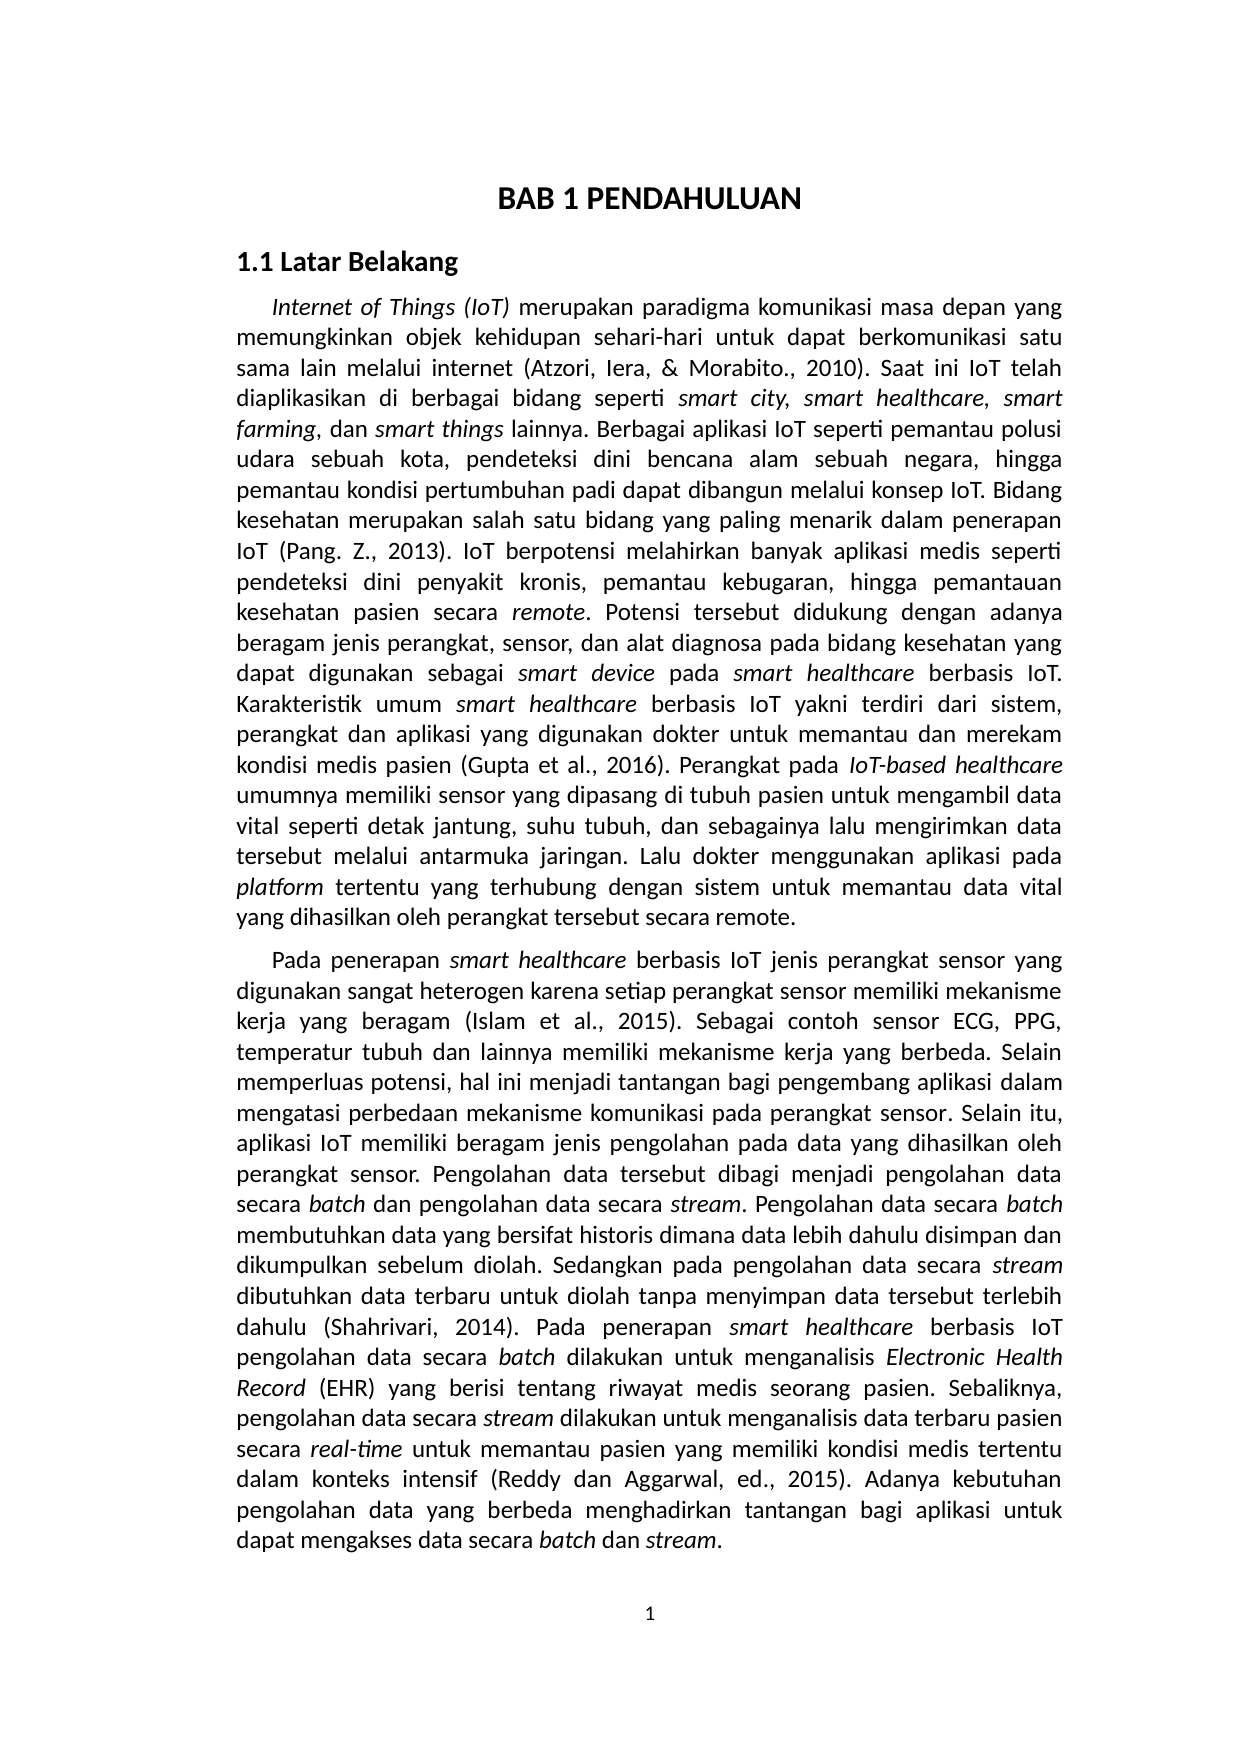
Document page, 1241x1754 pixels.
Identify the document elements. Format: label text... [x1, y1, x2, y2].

subtitle PENDAHULUAN [236, 177, 1063, 218]
subtitle Latar Belakang [236, 243, 1063, 278]
text Internet of Things (IoT) merupakan paradigma komunikasi masa depan yang memungkinkan objek kehidupan sehari-hari untuk dapat berkomunikasi satu sama lain melalui internet (Atzori, Iera, & Morabito., 2010). Saat ini IoT telah diaplikasikan di berbagai bidang seperti smart city, smart healthcare, smart farming, dan smart things lainnya. Berbagai aplikasi IoT seperti pemantau polusi udara sebuah kota, pendeteksi dini bencana alam sebuah negara, hingga pemantau kondisi pertumbuhan padi dapat dibangun melalui konsep IoT. Bidang kesehatan merupakan salah satu bidang yang paling menarik dalam penerapan IoT (Pang. Z., 2013). IoT berpotensi melahirkan banyak aplikasi medis seperti pendeteksi dini penyakit kronis, pemantau kebugaran, hingga pemantauan kesehatan pasien secara remote. Potensi tersebut didukung dengan adanya beragam jenis perangkat, sensor, dan alat diagnosa pada bidang kesehatan yang dapat digunakan sebagai smart device pada smart healthcare berbasis IoT. Karakteristik umum smart healthcare berbasis IoT yakni terdiri dari sistem, perangkat dan aplikasi yang digunakan dokter untuk memantau dan merekam kondisi medis pasien (Gupta et al., 2016). Perangkat pada IoT-based healthcare umumnya memiliki sensor yang dipasang di tubuh pasien untuk mengambil data vital seperti detak jantung, suhu tubuh, dan sebagainya lalu mengirimkan data tersebut melalui antarmuka jaringan. Lalu dokter menggunakan aplikasi pada platform tertentu yang terhubung dengan sistem untuk memantau data vital yang dihasilkan oleh perangkat tersebut secara remote. [236, 291, 1063, 932]
text Pada penerapan smart healthcare berbasis IoT jenis perangkat sensor yang digunakan sangat heterogen karena setiap perangkat sensor memiliki mekanisme kerja yang beragam (Islam et al., 2015). Sebagai contoh sensor ECG, PPG, temperatur tubuh dan lainnya memiliki mekanisme kerja yang berbeda. Selain memperluas potensi, hal ini menjadi tantangan bagi pengembang aplikasi dalam mengatasi perbedaan mekanisme komunikasi pada perangkat sensor. Selain itu, aplikasi IoT memiliki beragam jenis pengolahan pada data yang dihasilkan oleh perangkat sensor. Pengolahan data tersebut dibagi menjadi pengolahan data secara batch dan pengolahan data secara stream. Pengolahan data secara batch membutuhkan data yang bersifat historis dimana data lebih dahulu disimpan dan dikumpulkan sebelum diolah. Sedangkan pada pengolahan data secara stream dibutuhkan data terbaru untuk diolah tanpa menyimpan data tersebut terlebih dahulu (Shahrivari, 2014). Pada penerapan smart healthcare berbasis IoT pengolahan data secara batch dilakukan untuk menganalisis Electronic Health Record (EHR) yang berisi tentang riwayat medis seorang pasien. Sebaliknya, pengolahan data secara stream dilakukan untuk menganalisis data terbaru pasien secara real-time untuk memantau pasien yang memiliki kondisi medis tertentu dalam konteks intensif (Reddy dan Aggarwal, ed., 2015). Adanya kebutuhan pengolahan data yang berbeda menghadirkan tantangan bagi aplikasi untuk dapat mengakses data secara batch dan stream. [236, 944, 1063, 1555]
